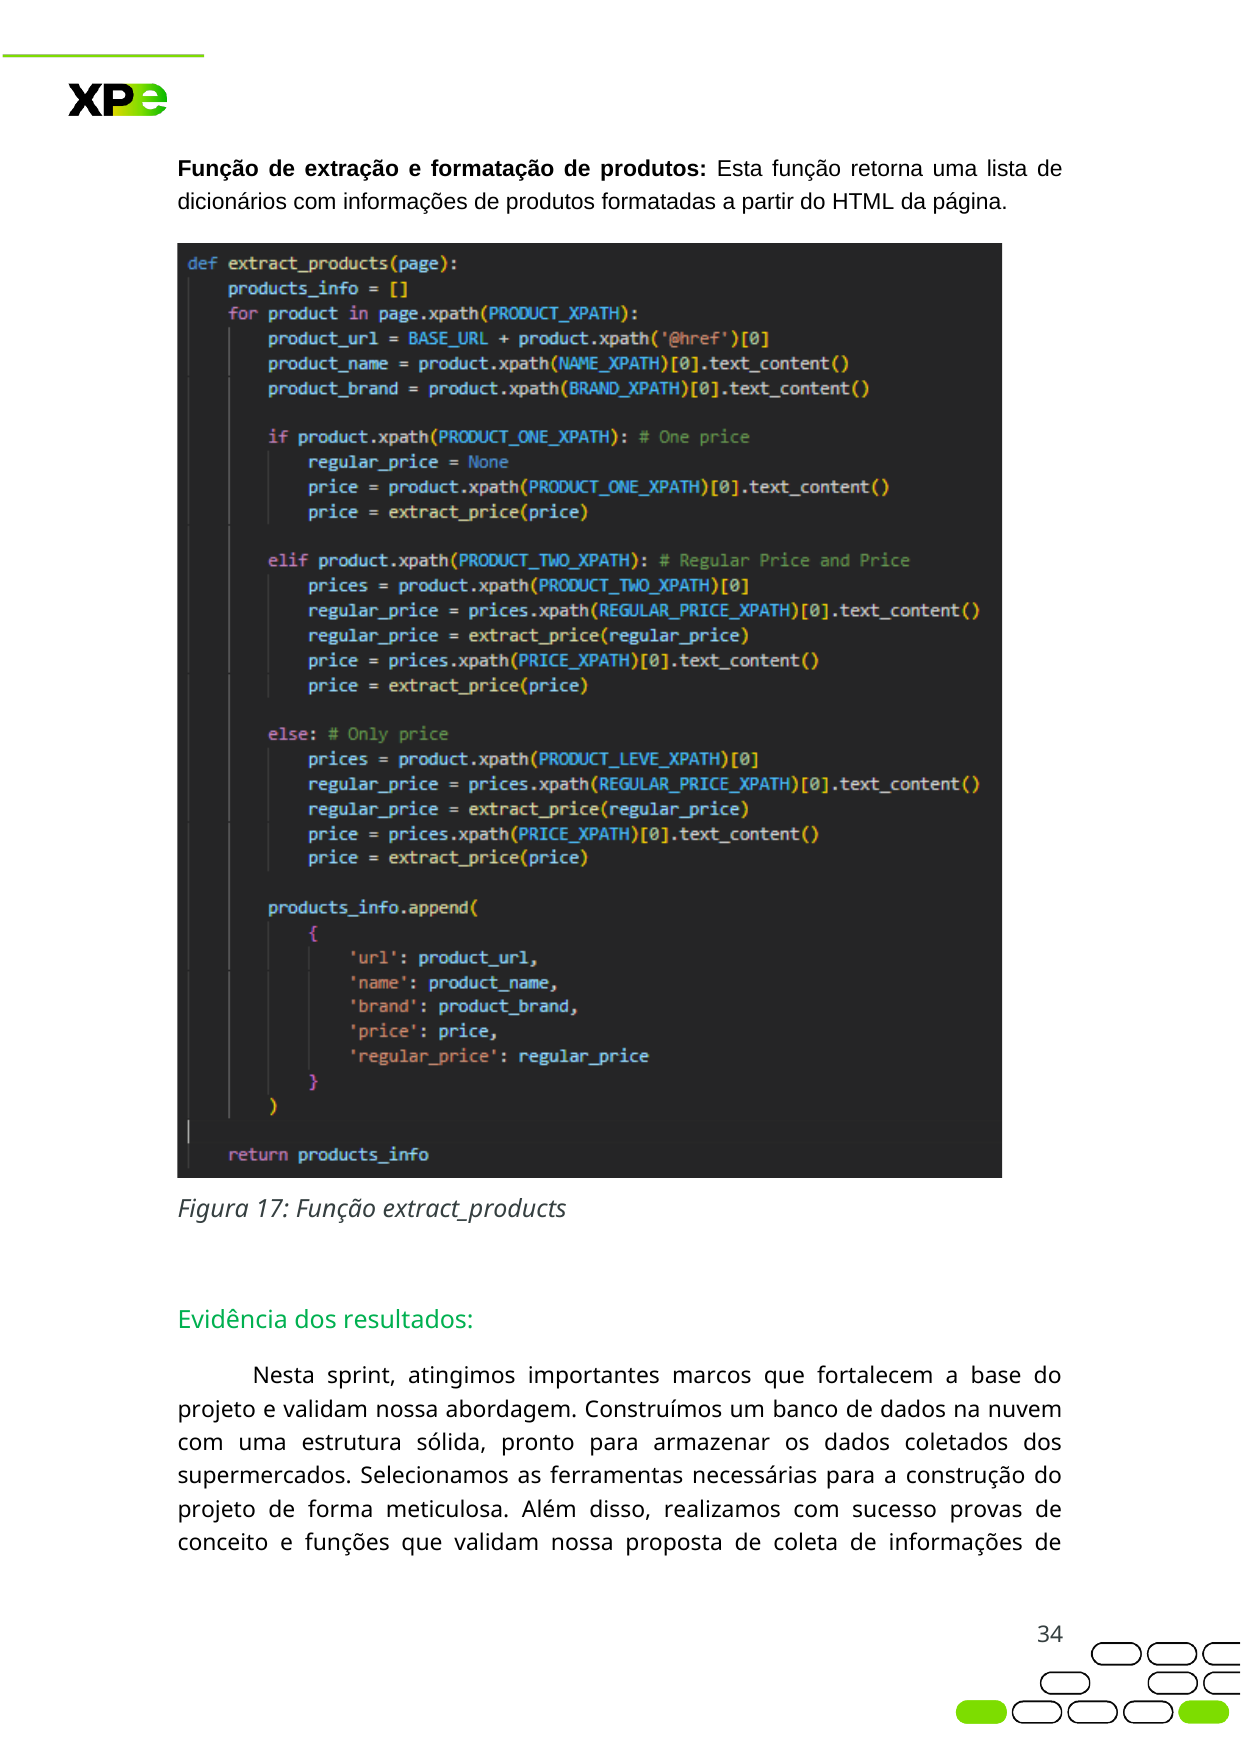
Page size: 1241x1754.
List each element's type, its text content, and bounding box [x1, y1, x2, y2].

subtitle Evidência dos resultados: [177, 1302, 1063, 1336]
picture [177, 243, 1003, 1178]
picture [2, 51, 205, 148]
text Função de extração e formatação de produtos: Esta função retorna uma lista de dicionários com informações de produtos formatadas a partir do HTML da página. [177, 148, 1063, 214]
text Figura 17: Função extract_products [177, 1178, 1002, 1224]
picture [955, 1642, 1241, 1724]
text Nesta sprint, atingimos importantes marcos que fortalecem a base do projeto e validam nossa abordagem. Construímos um banco de dados na nuvem com uma estrutura sólida, pronto para armazenar os dados coletados dos supermercados. Selecionamos as ferramentas necessárias para a construção do projeto de forma meticulosa. Além disso, realizamos com sucesso provas de conceito e funções que validam nossa proposta de coleta de informações de [177, 1357, 1063, 1557]
